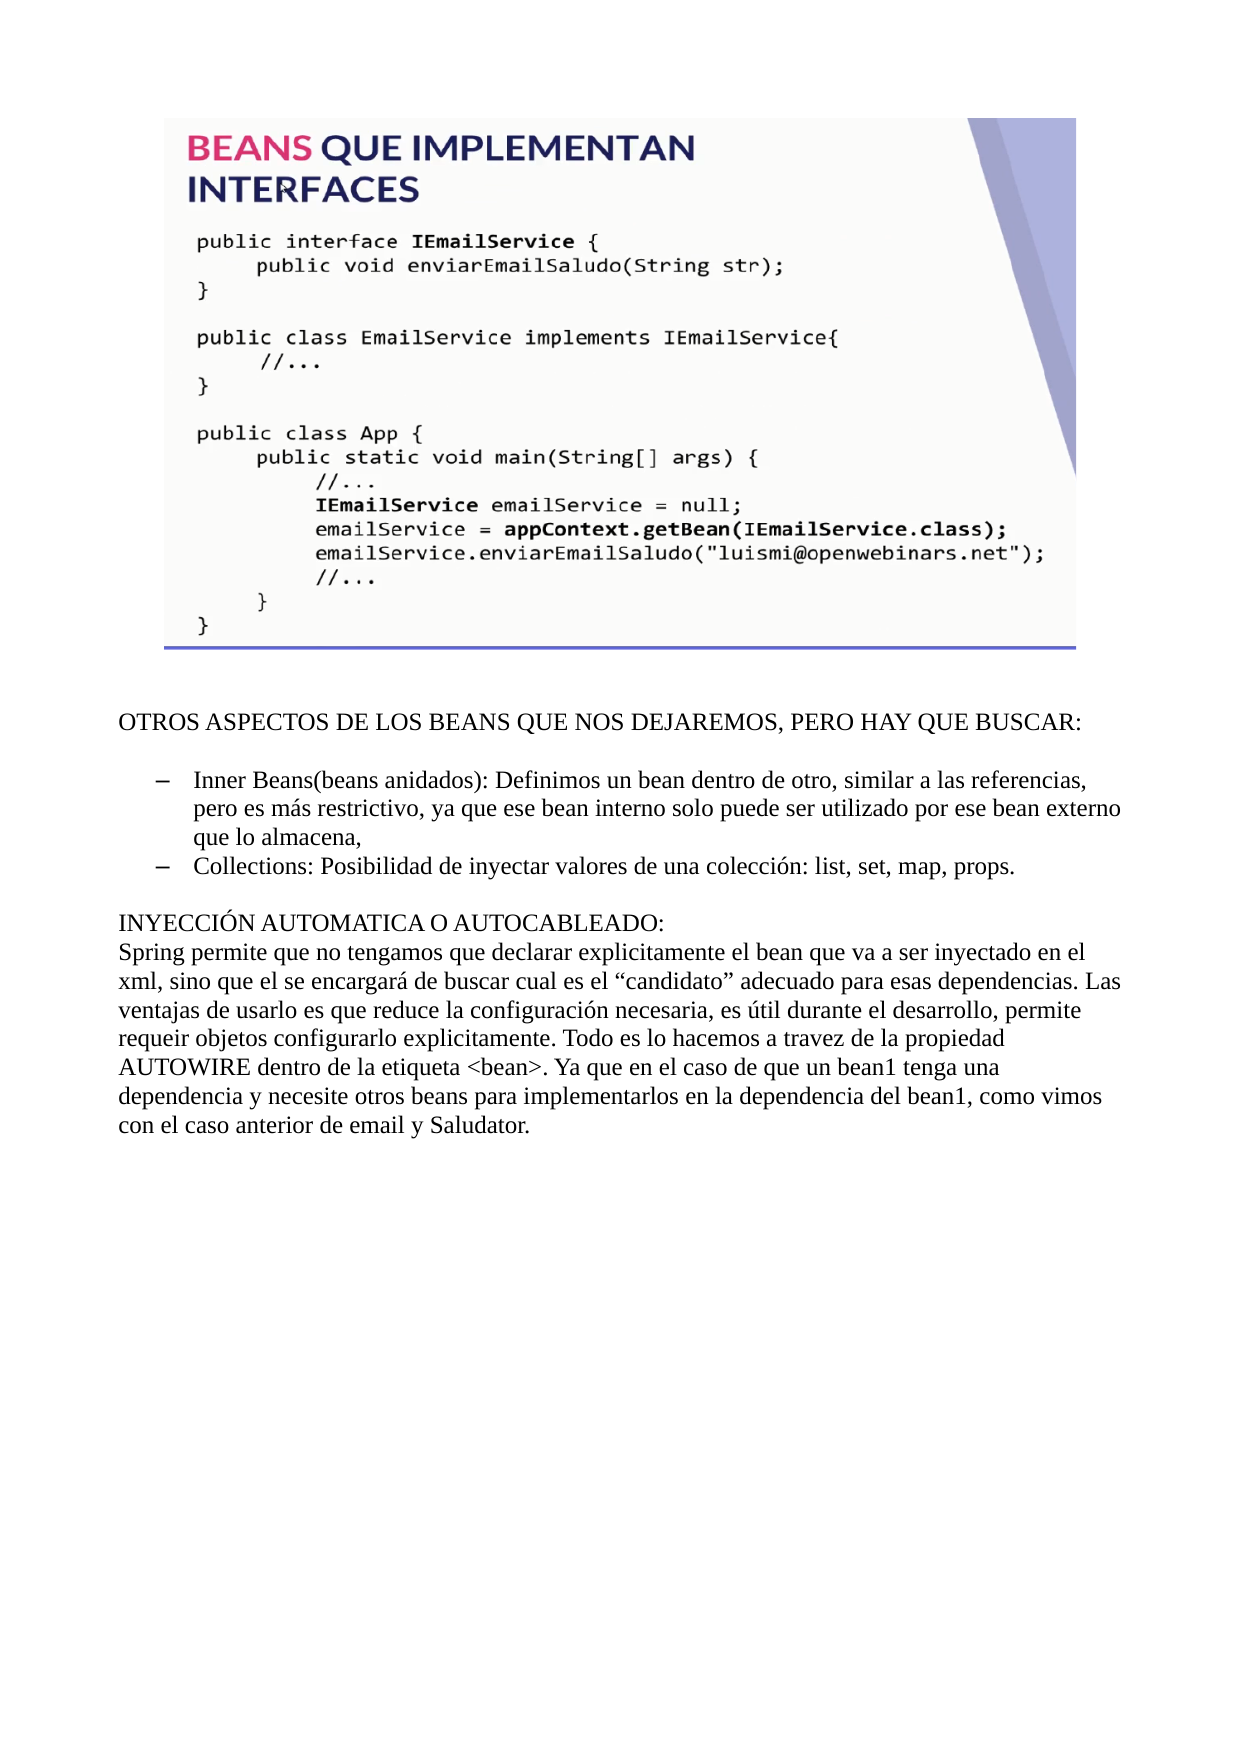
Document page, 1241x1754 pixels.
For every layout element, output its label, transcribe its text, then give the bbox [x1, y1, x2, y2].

list Collections: Posibilidad de inyectar valores de una colección: list, set, map, props. [156, 851, 1122, 880]
list Inner Beans(beans anidados): Definimos un bean dentro de otro, similar a las referencias, pero es más restrictivo, ya que ese bean interno solo puede ser utilizado por ese bean externo que lo almacena, [156, 765, 1122, 851]
text INYECCIÓN AUTOMATICA O AUTOCABLEADO: [118, 908, 1122, 937]
text Spring permite que no tengamos que declarar explicitamente el bean que va a ser inyectado en el xml, sino que el se encargará de buscar cual es el “candidato” adecuado para esas dependencias. Las ventajas de usarlo es que reduce la configuración necesaria, es útil durante el desarrollo, permite requeir objetos configurarlo explicitamente. Todo es lo hacemos a travez de la propiedad AUTOWIRE dentro de la etiqueta <bean>. Ya que en el caso de que un bean1 tenga una dependencia y necesite otros beans para implementarlos en la dependencia del bean1, como vimos con el caso anterior de email y Saludator. [118, 937, 1122, 1138]
text OTROS ASPECTOS DE LOS BEANS QUE NOS DEJAREMOS, PERO HAY QUE BUSCAR: [118, 707, 1122, 736]
